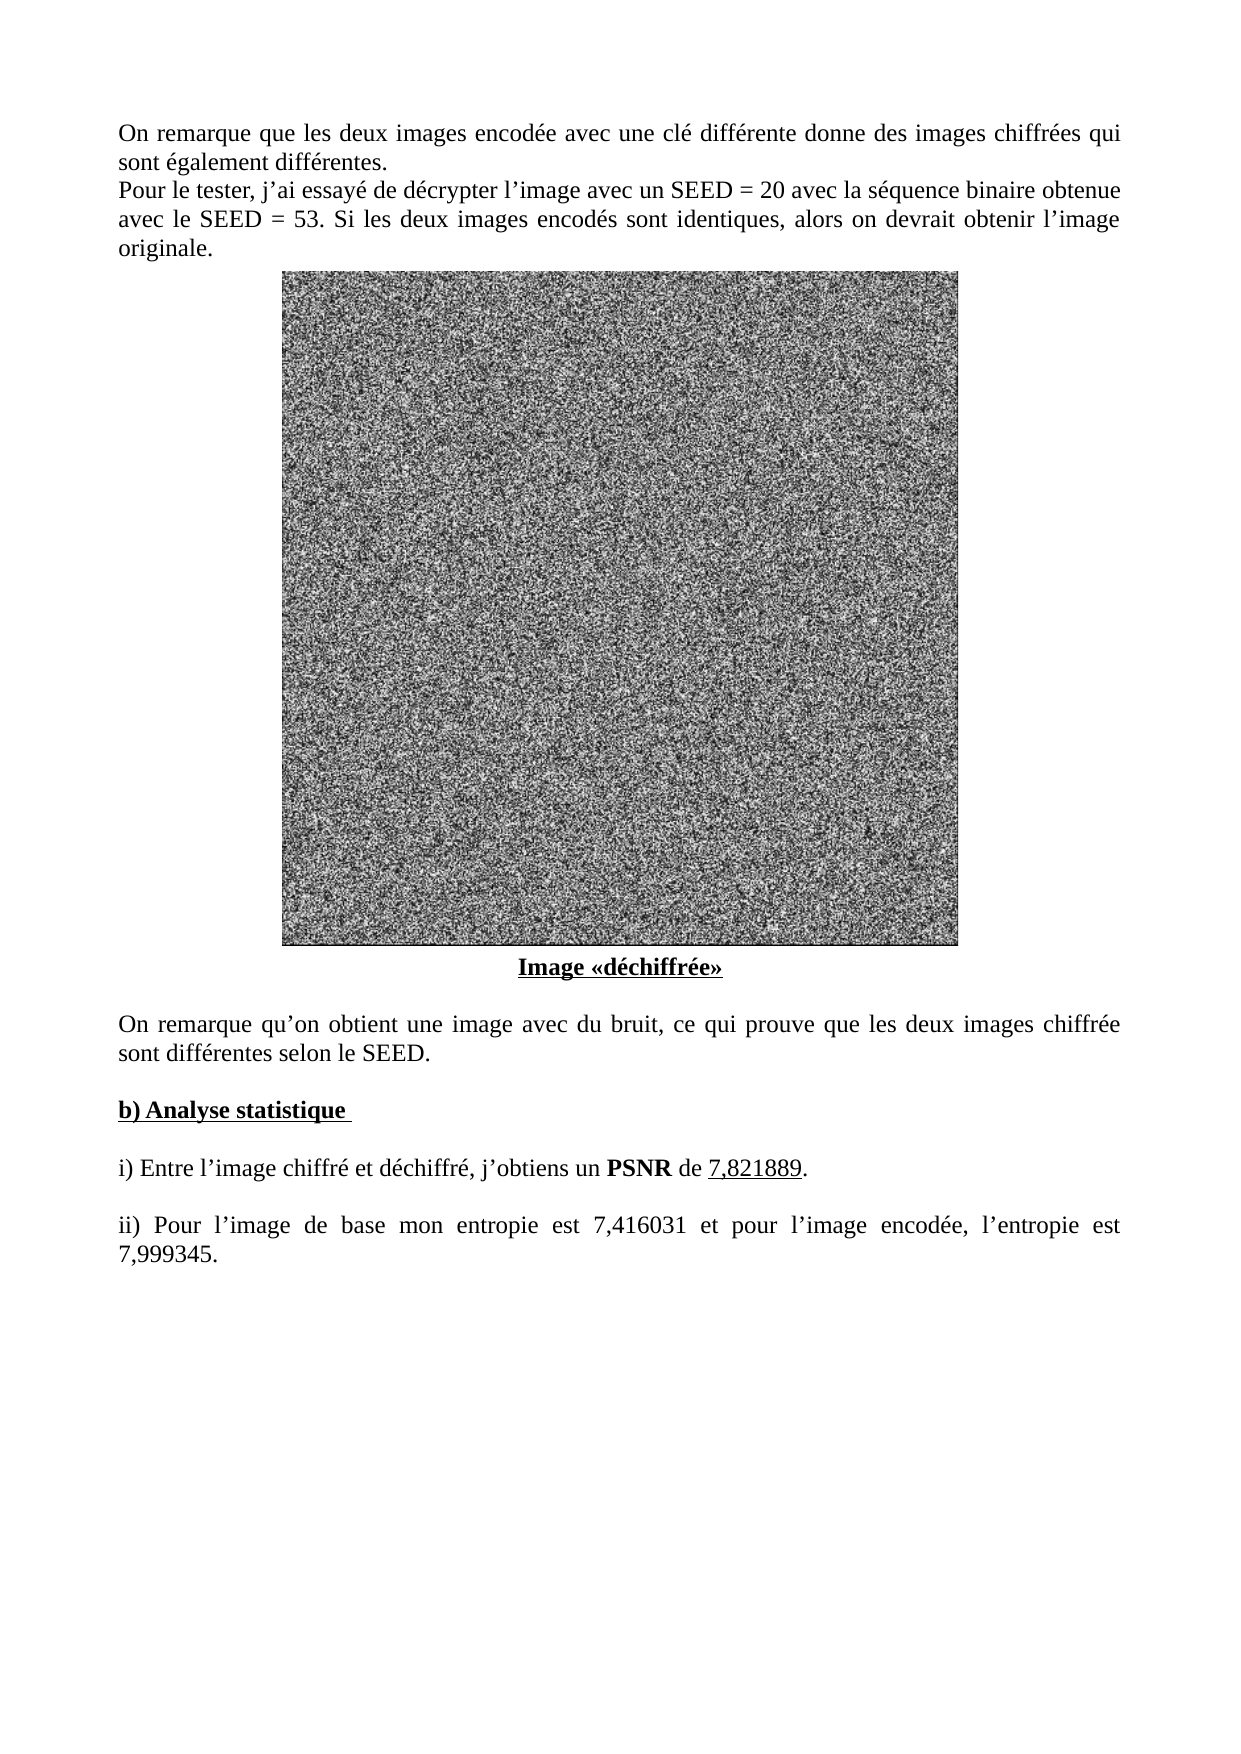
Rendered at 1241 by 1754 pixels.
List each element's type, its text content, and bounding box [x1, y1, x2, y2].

text Pour le tester, j’ai essayé de décrypter l’image avec un SEED = 20 avec la séquence binaire obtenue avec le SEED = 53. Si les deux images encodés sont identiques, alors on devrait obtenir l’image originale. [118, 176, 1122, 262]
text Image «déchiffrée» [118, 952, 1122, 981]
text On remarque que les deux images encodée avec une clé différente donne des images chiffrées qui sont également différentes. [118, 118, 1122, 176]
text i) Entre l’image chiffré et déchiffré, j’obtiens un PSNR de 7,821889. [118, 1153, 1122, 1182]
text On remarque qu’on obtient une image avec du bruit, ce qui prouve que les deux images chiffrée sont différentes selon le SEED. [118, 1009, 1122, 1067]
text ii) Pour l’image de base mon entropie est 7,416031 et pour l’image encodée, l’entropie est 7,999345. [118, 1211, 1122, 1268]
picture [282, 271, 959, 946]
text b) Analyse statistique [118, 1096, 1122, 1124]
